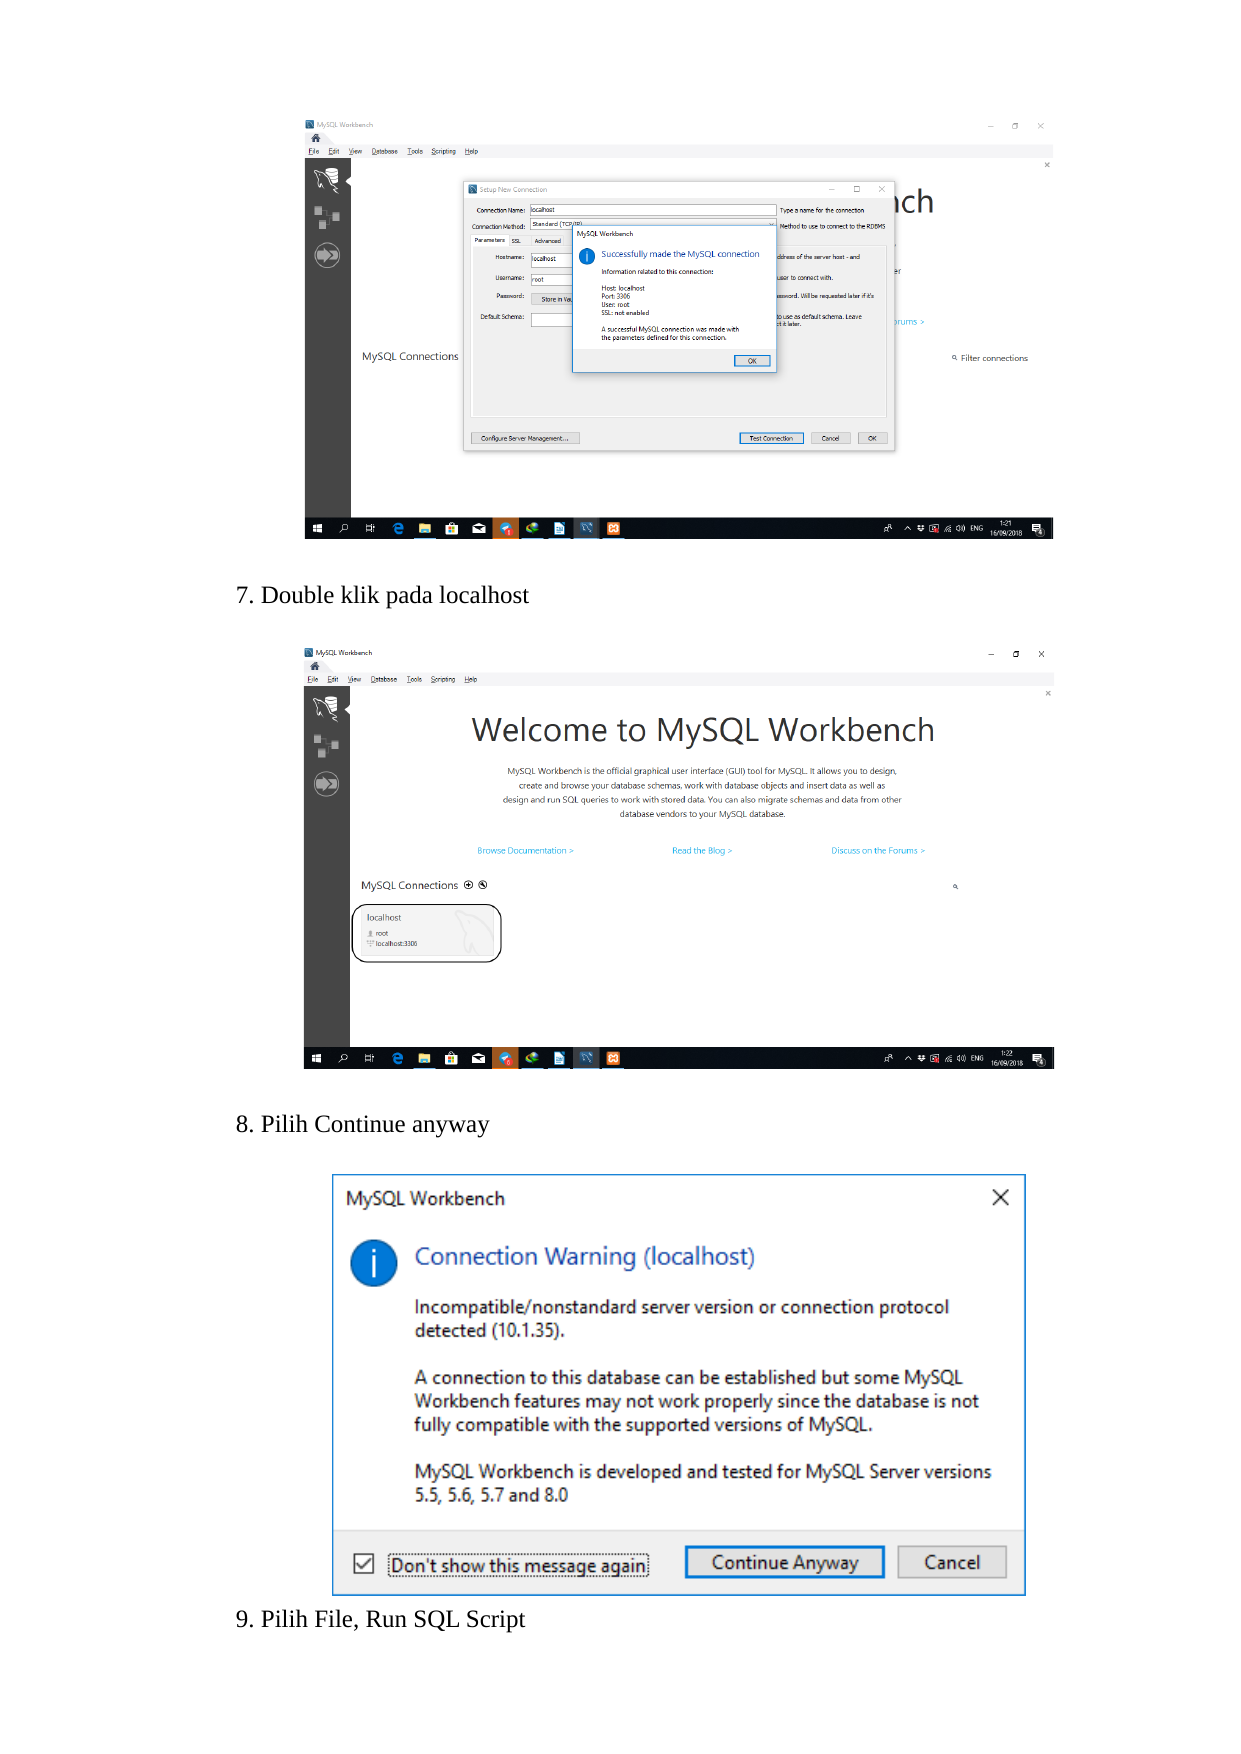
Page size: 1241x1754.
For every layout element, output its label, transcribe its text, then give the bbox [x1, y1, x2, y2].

picture [332, 1174, 1026, 1596]
picture [304, 118, 1054, 539]
picture [303, 646, 1055, 1069]
text 9. Pilih File, Run SQL Script [236, 1604, 1122, 1633]
text 7. Double klik pada localhost [236, 580, 1122, 609]
text 8. Pilih Continue anyway [236, 1109, 1122, 1137]
